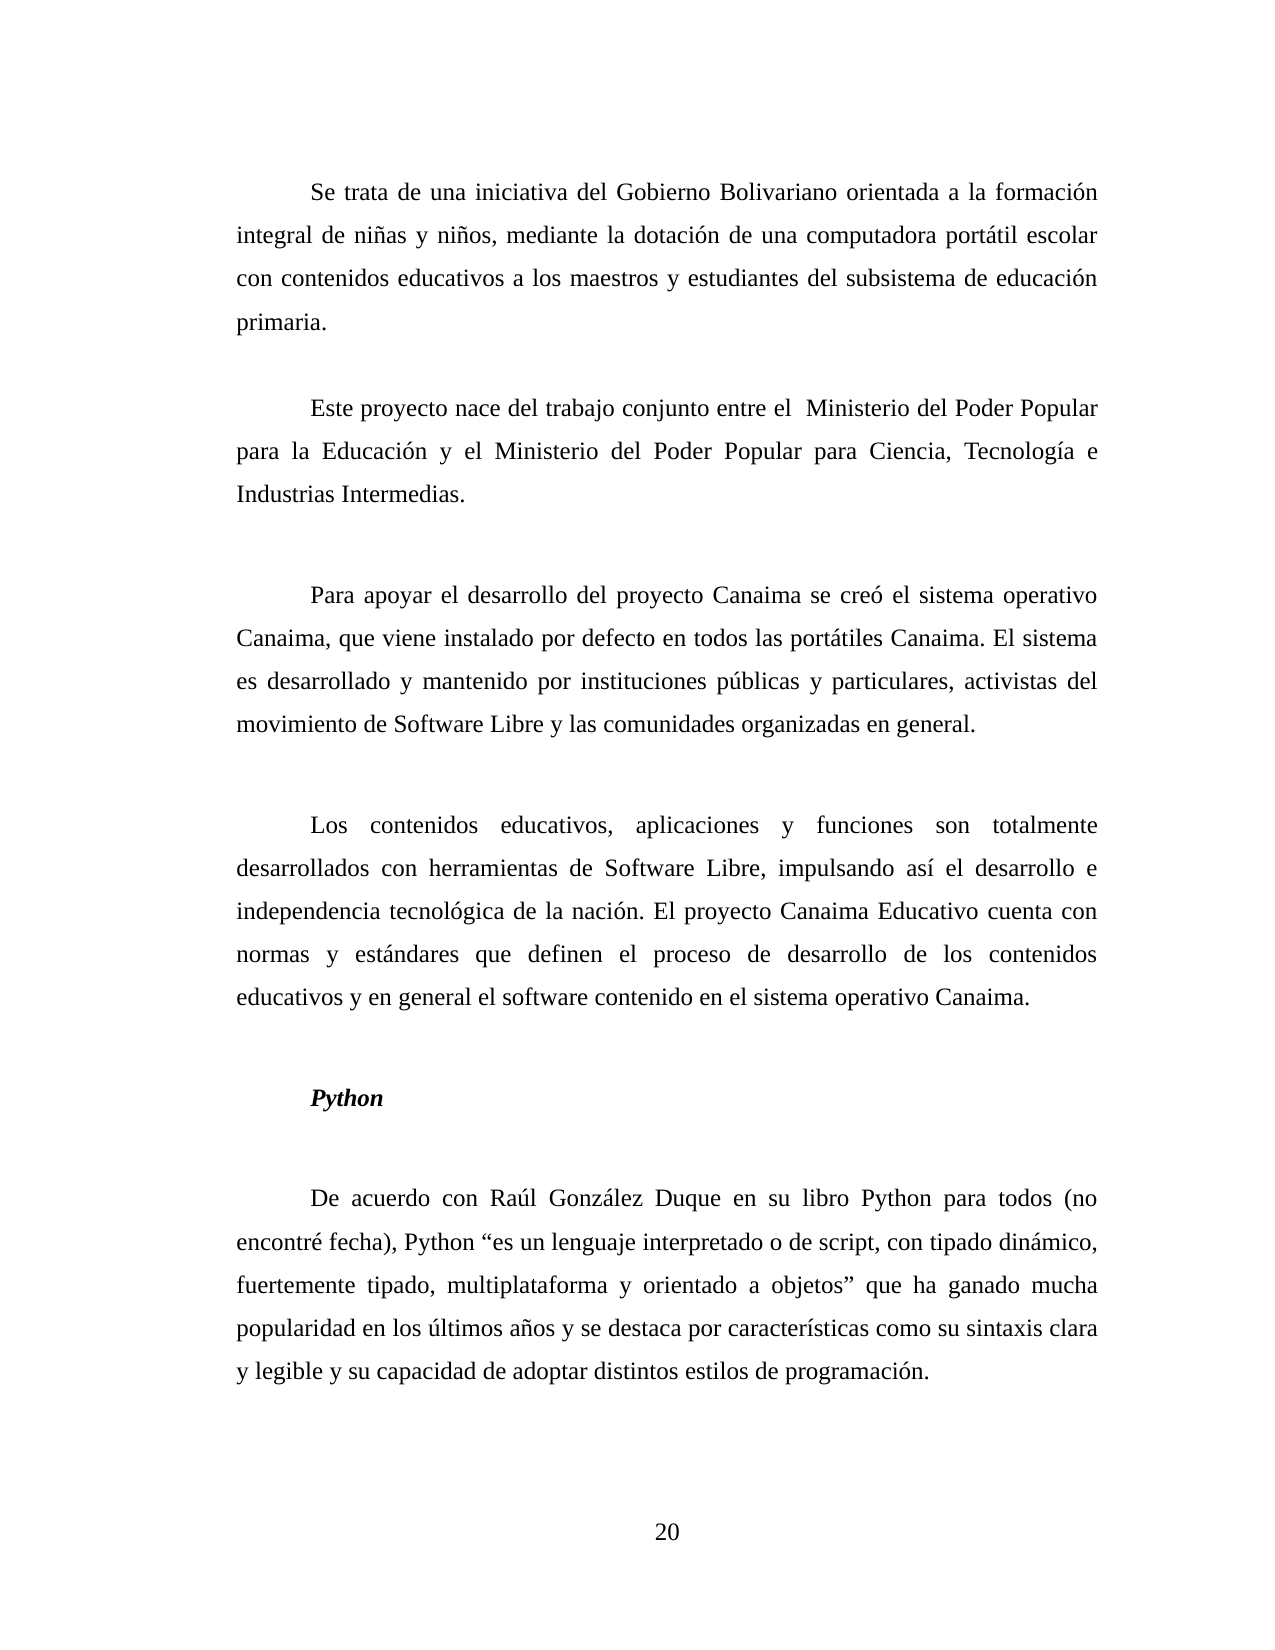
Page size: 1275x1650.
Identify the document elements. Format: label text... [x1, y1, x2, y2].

text De acuerdo con Raúl González Duque en su libro Python para todos (no encontré fecha), Python “es un lenguaje interpretado o de script, con tipado dinámico, fuertemente tipado, multiplataforma y orientado a objetos” que ha ganado mucha popularidad en los últimos años y se destaca por características como su sintaxis clara y legible y su capacidad de adoptar distintos estilos de programación. [236, 1183, 1098, 1385]
text Para apoyar el desarrollo del proyecto Canaima se creó el sistema operativo Canaima, que viene instalado por defecto en todos las portátiles Canaima. El sistema es desarrollado y mantenido por instituciones públicas y particulares, activistas del movimiento de Software Libre y las comunidades organizadas en general. [236, 580, 1098, 738]
text Se trata de una iniciativa del Gobierno Bolivariano orientada a la formación integral de niñas y niños, mediante la dotación de una computadora portátil escolar con contenidos educativos a los maestros y estudiantes del subsistema de educación primaria. [236, 177, 1098, 335]
text Los contenidos educativos, aplicaciones y funciones son totalmente desarrollados con herramientas de Software Libre, impulsando así el desarrollo e independencia tecnológica de la nación. El proyecto Canaima Educativo cuenta con normas y estándares que definen el proceso de desarrollo de los contenidos educativos y en general el software contenido en el sistema operativo Canaima. [236, 810, 1098, 1011]
text Python [236, 1083, 1098, 1112]
text Este proyecto nace del trabajo conjunto entre el Ministerio del Poder Popular para la Educación y el Ministerio del Poder Popular para Ciencia, Tecnología e Industrias Intermedias. [236, 393, 1098, 508]
